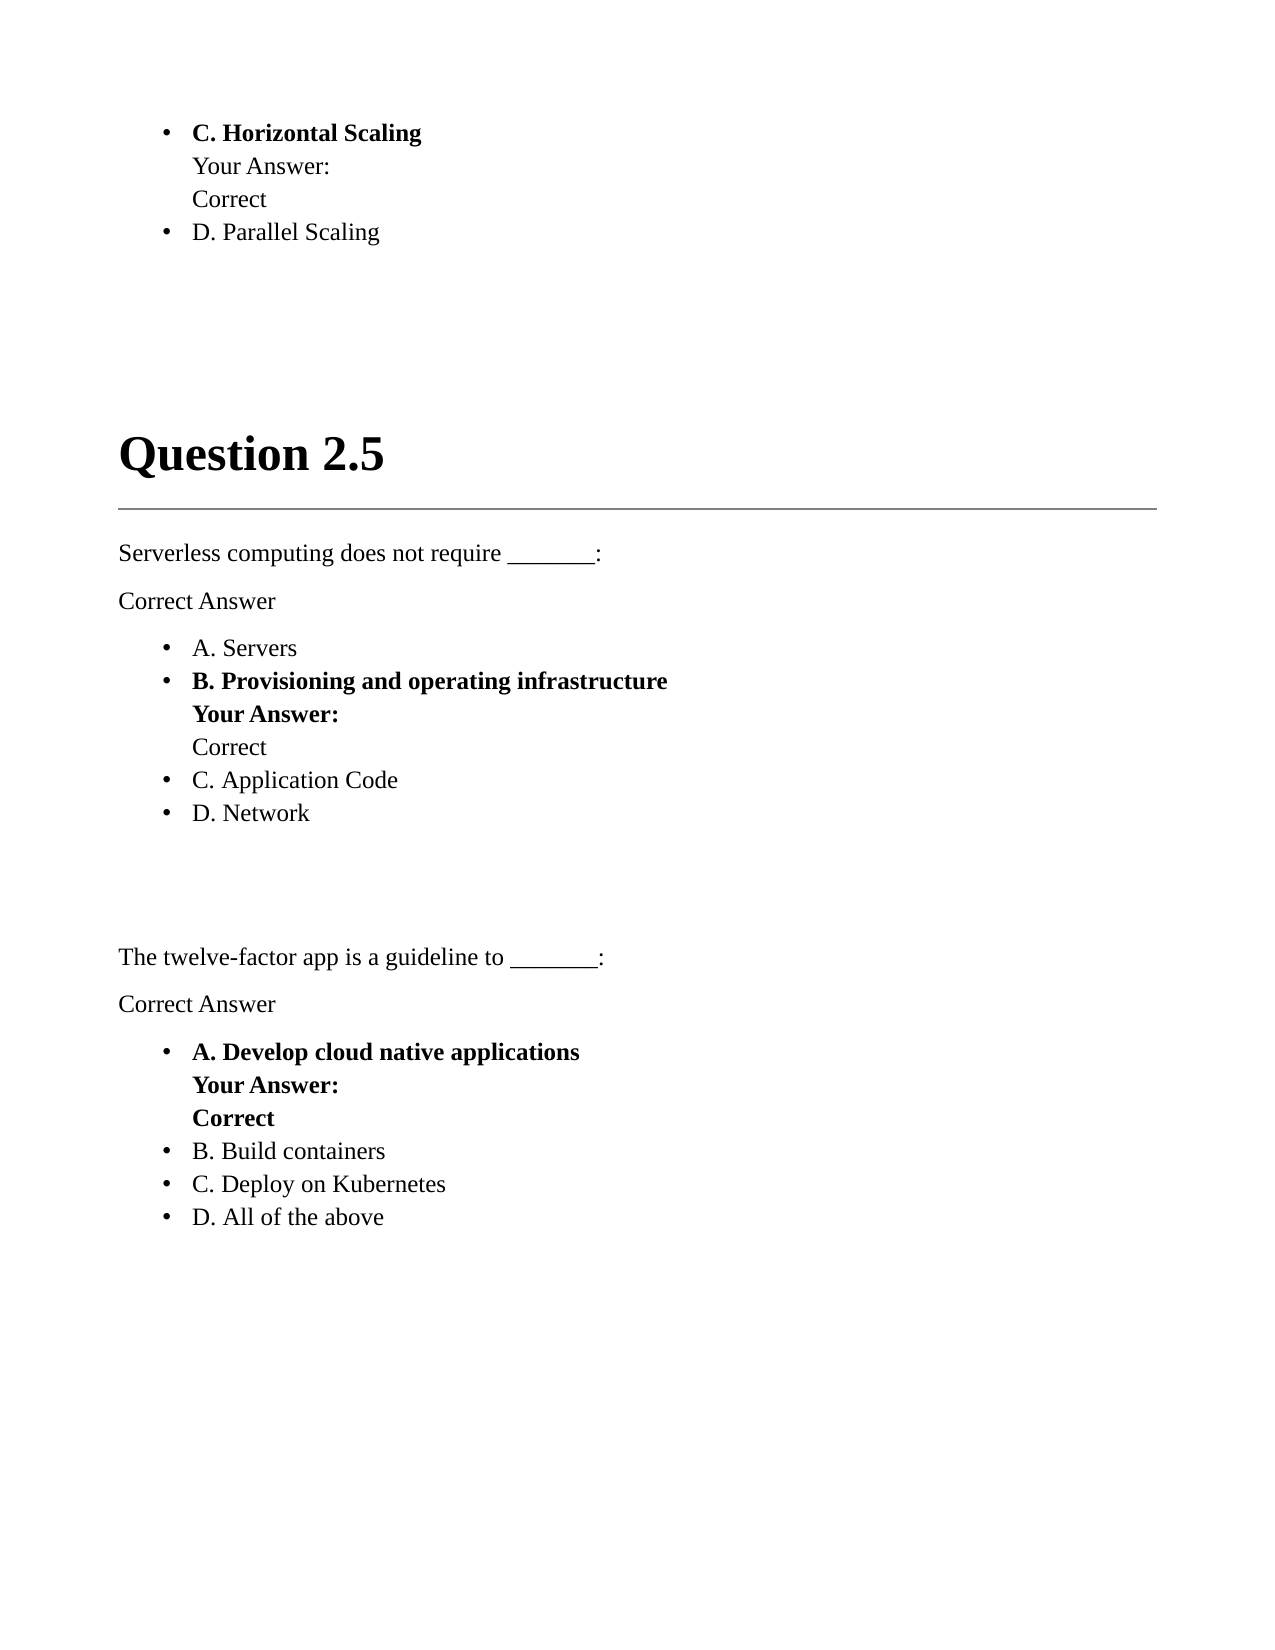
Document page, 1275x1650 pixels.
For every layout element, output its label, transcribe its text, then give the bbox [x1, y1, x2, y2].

list Your Answer: [162, 1070, 1157, 1099]
list Correct [162, 732, 1157, 761]
list D. Network [162, 798, 1157, 827]
list B. Provisioning and operating infrastructure [162, 666, 1157, 695]
text The twelve-factor app is a guideline to _______: [118, 942, 1157, 971]
text Correct Answer [118, 989, 1157, 1018]
list C. Horizontal Scaling [162, 118, 1157, 147]
subtitle Question 2.5 [118, 424, 1157, 481]
list D. All of the above [162, 1202, 1157, 1231]
list Your Answer: [162, 699, 1157, 728]
list Correct [162, 1103, 1157, 1132]
text Correct Answer [118, 586, 1157, 614]
list C. Deploy on Kubernetes [162, 1169, 1157, 1198]
list A. Develop cloud native applications [162, 1037, 1157, 1066]
list B. Build containers [162, 1136, 1157, 1165]
text Serverless computing does not require _______: [118, 538, 1157, 567]
list Your Answer: [162, 151, 1157, 180]
list D. Parallel Scaling [162, 217, 1157, 246]
list A. Servers [162, 633, 1157, 662]
list C. Application Code [162, 766, 1157, 794]
list Correct [162, 184, 1157, 213]
